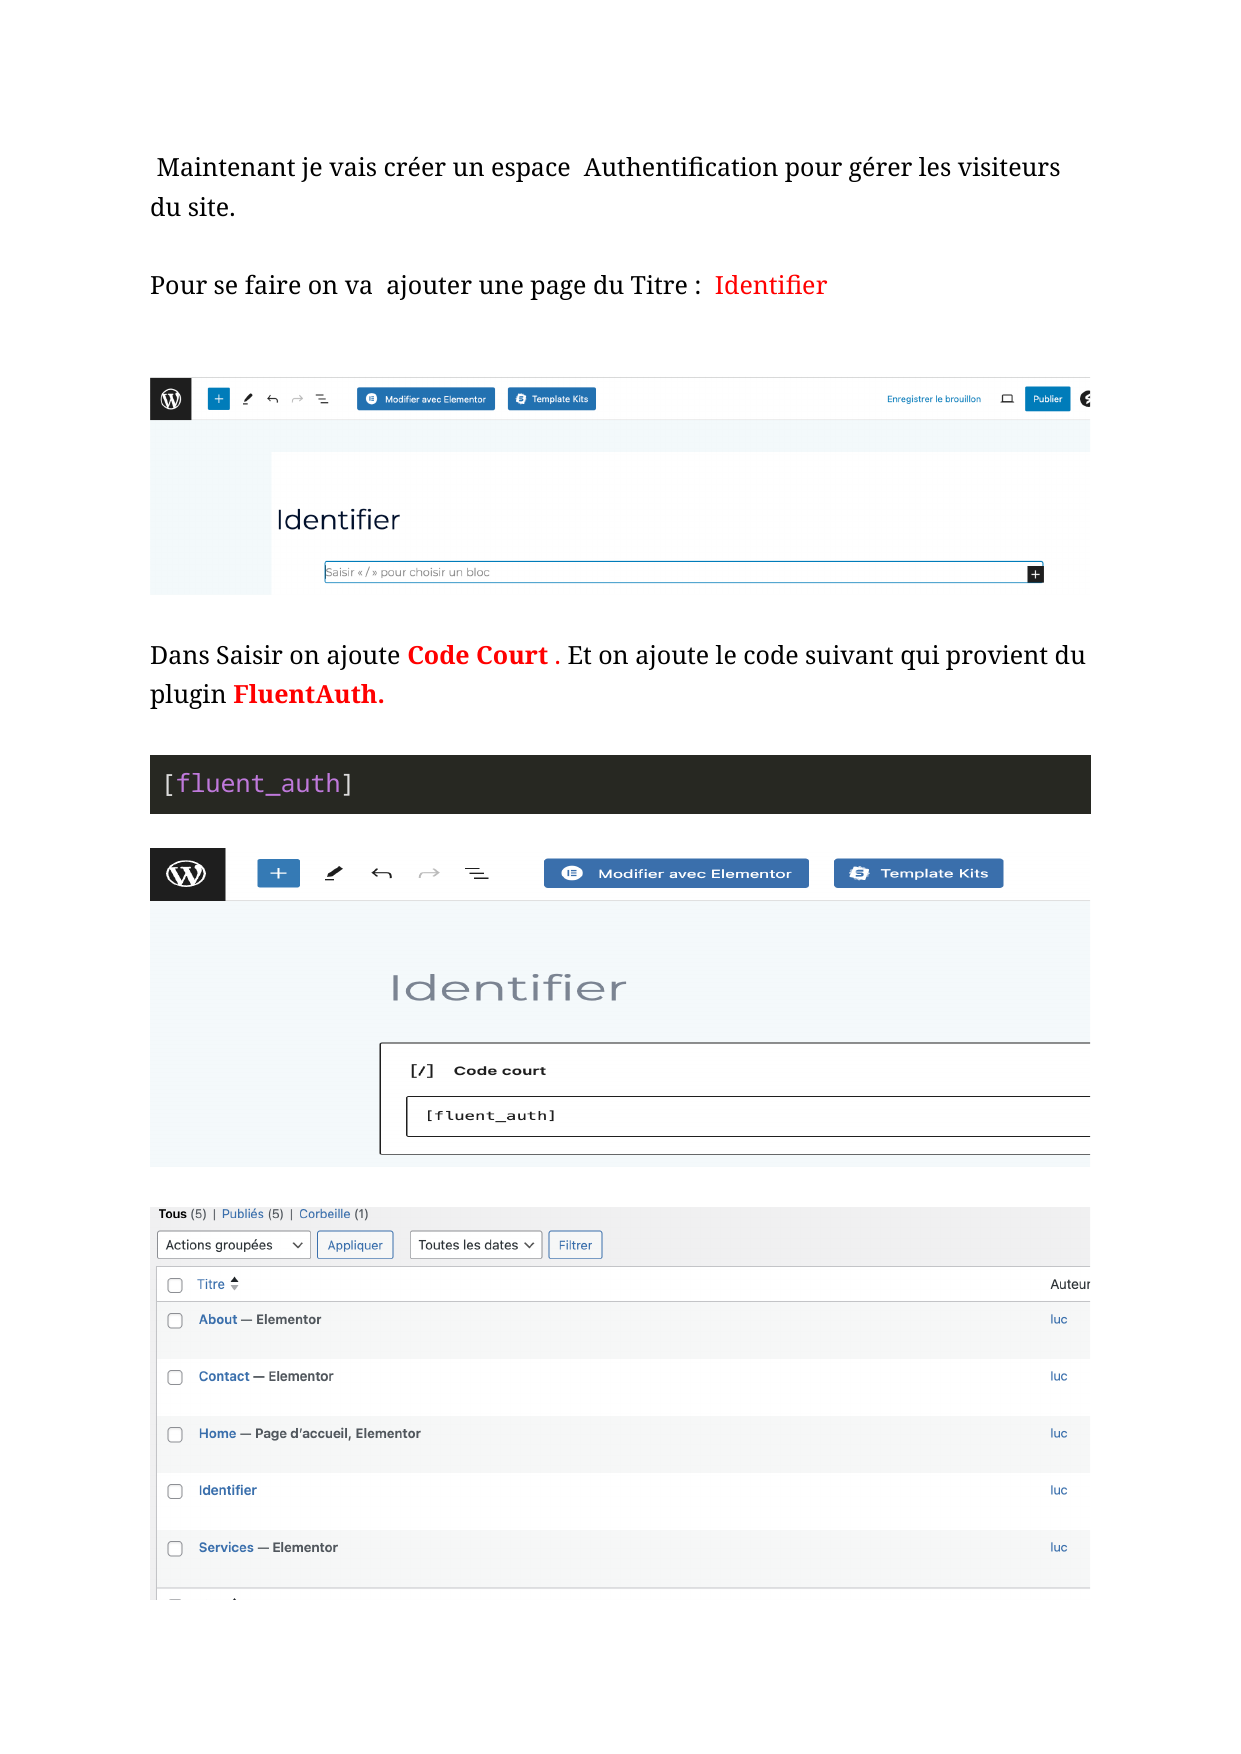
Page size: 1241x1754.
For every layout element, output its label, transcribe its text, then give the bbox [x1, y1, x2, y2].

table_header [fluent_auth] [150, 755, 1091, 814]
text Dans Saisir on ajoute Code Court . Et on ajoute le code suivant qui provient du plugin FluentAuth. [150, 638, 1090, 711]
picture [150, 376, 1091, 595]
picture [150, 848, 1091, 1167]
text Pour se faire on va ajouter une page du Titre : Identifier [150, 267, 1090, 302]
picture [150, 1207, 1091, 1600]
text Maintenant je vais créer un espace Authentification pour gérer les visiteurs du site. [150, 150, 1090, 223]
